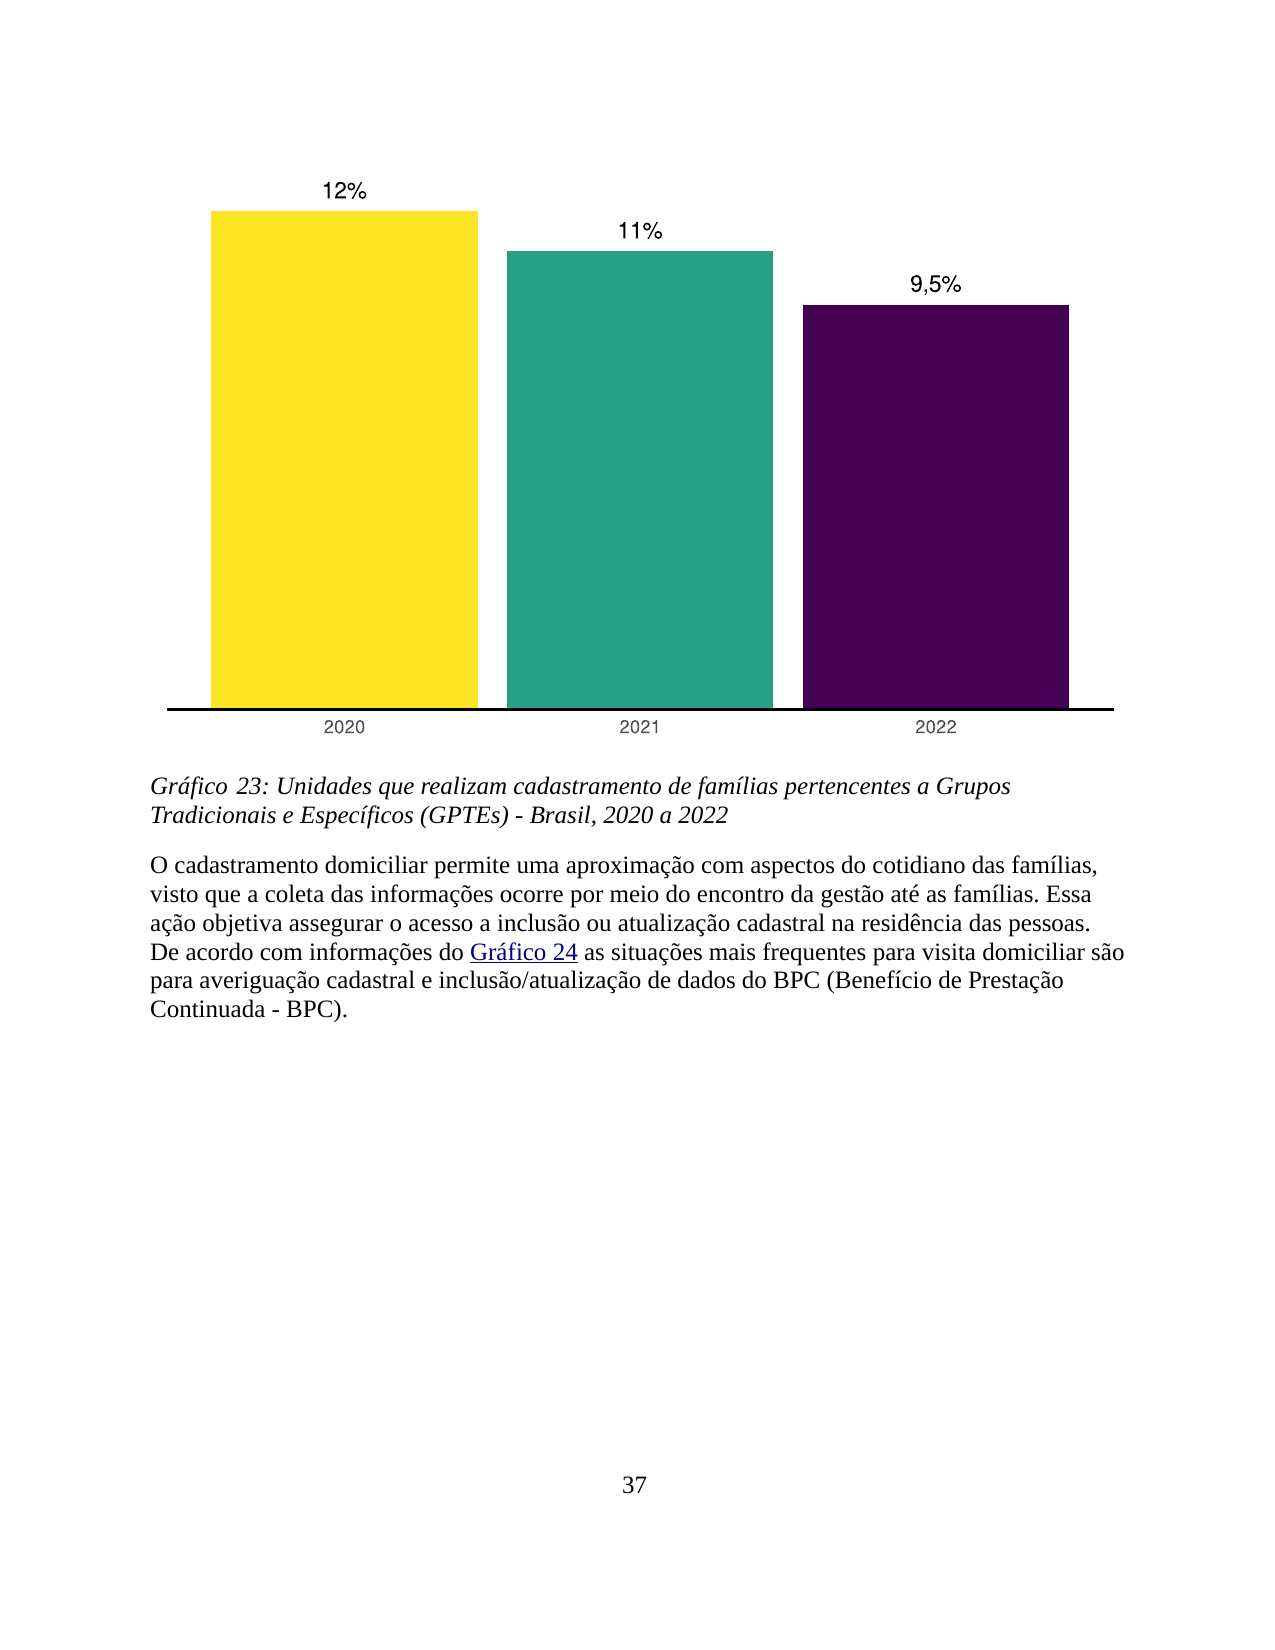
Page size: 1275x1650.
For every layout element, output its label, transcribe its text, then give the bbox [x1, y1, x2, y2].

text O cadastramento domiciliar permite uma aproximação com aspectos do cotidiano das famílias, visto que a coleta das informações ocorre por meio do encontro da gestão até as famílias. Essa ação objetiva assegurar o acesso a inclusão ou atualização cadastral na residência das pessoas. De acordo com informações do Gráfico 24 as situações mais frequentes para visita domiciliar são para averiguação cadastral e inclusão/atualização de dados do BPC (Benefício de Prestação Continuada - BPC). [150, 850, 1125, 1023]
table_header Gráfico 23: Unidades que realizam cadastramento de famílias pertencentes a Grupos Tradicionais e Específicos (GPTEs) - Brasil, 2020 a 2022 [150, 751, 1125, 841]
